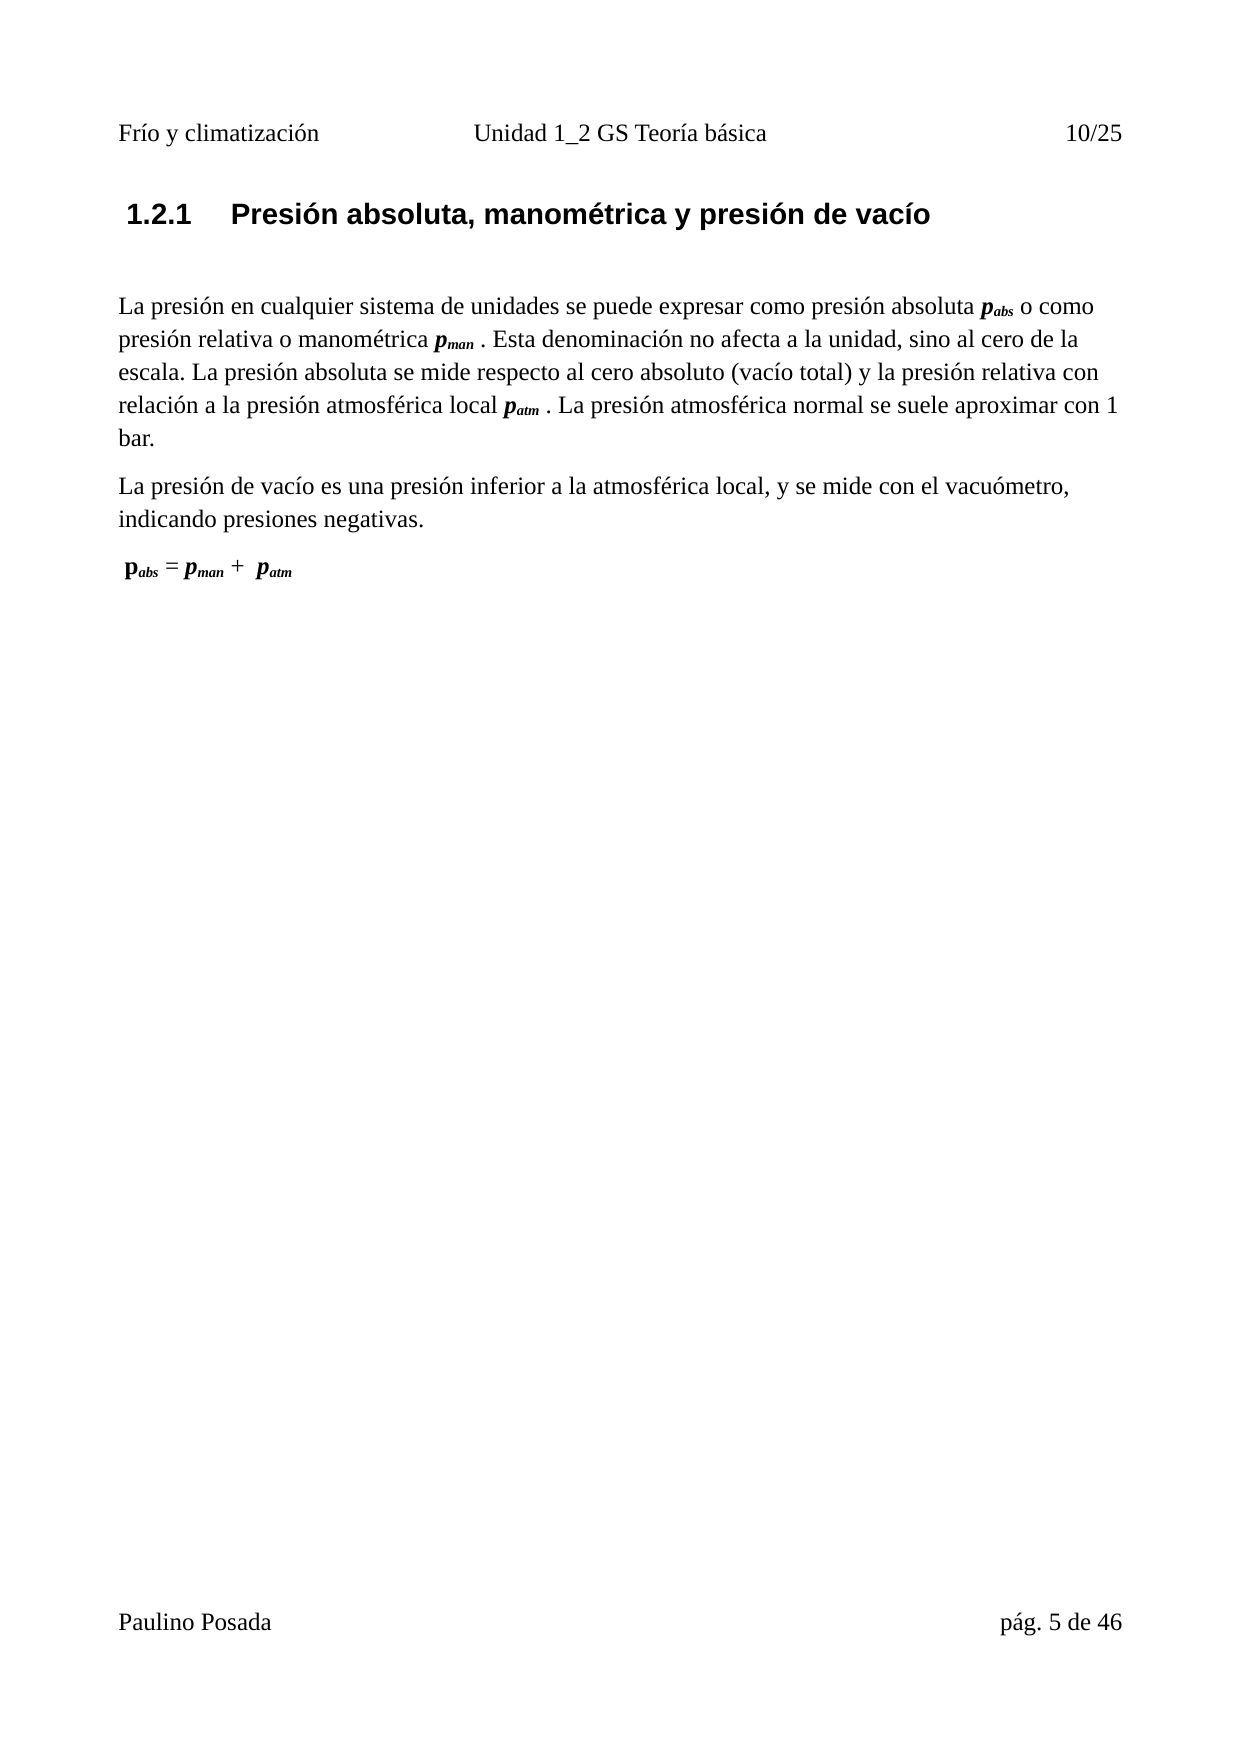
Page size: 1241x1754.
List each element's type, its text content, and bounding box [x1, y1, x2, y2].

text La presión de vacío es una presión inferior a la atmosférica local, y se mide con el vacuómetro, indicando presiones negativas. [118, 471, 1122, 532]
text pabs = pman + patm [118, 551, 1122, 580]
subtitle Presión absoluta, manométrica y presión de vacío [118, 197, 1122, 231]
text La presión en cualquier sistema de unidades se puede expresar como presión absoluta pabs o como presión relativa o manométrica pman . Esta denominación no afecta a la unidad, sino al cero de la escala. La presión absoluta se mide respecto al cero absoluto (vacío total) y la presión relativa con relación a la presión atmosférica local patm . La presión atmosférica normal se suele aproximar con 1 bar. [118, 291, 1122, 452]
